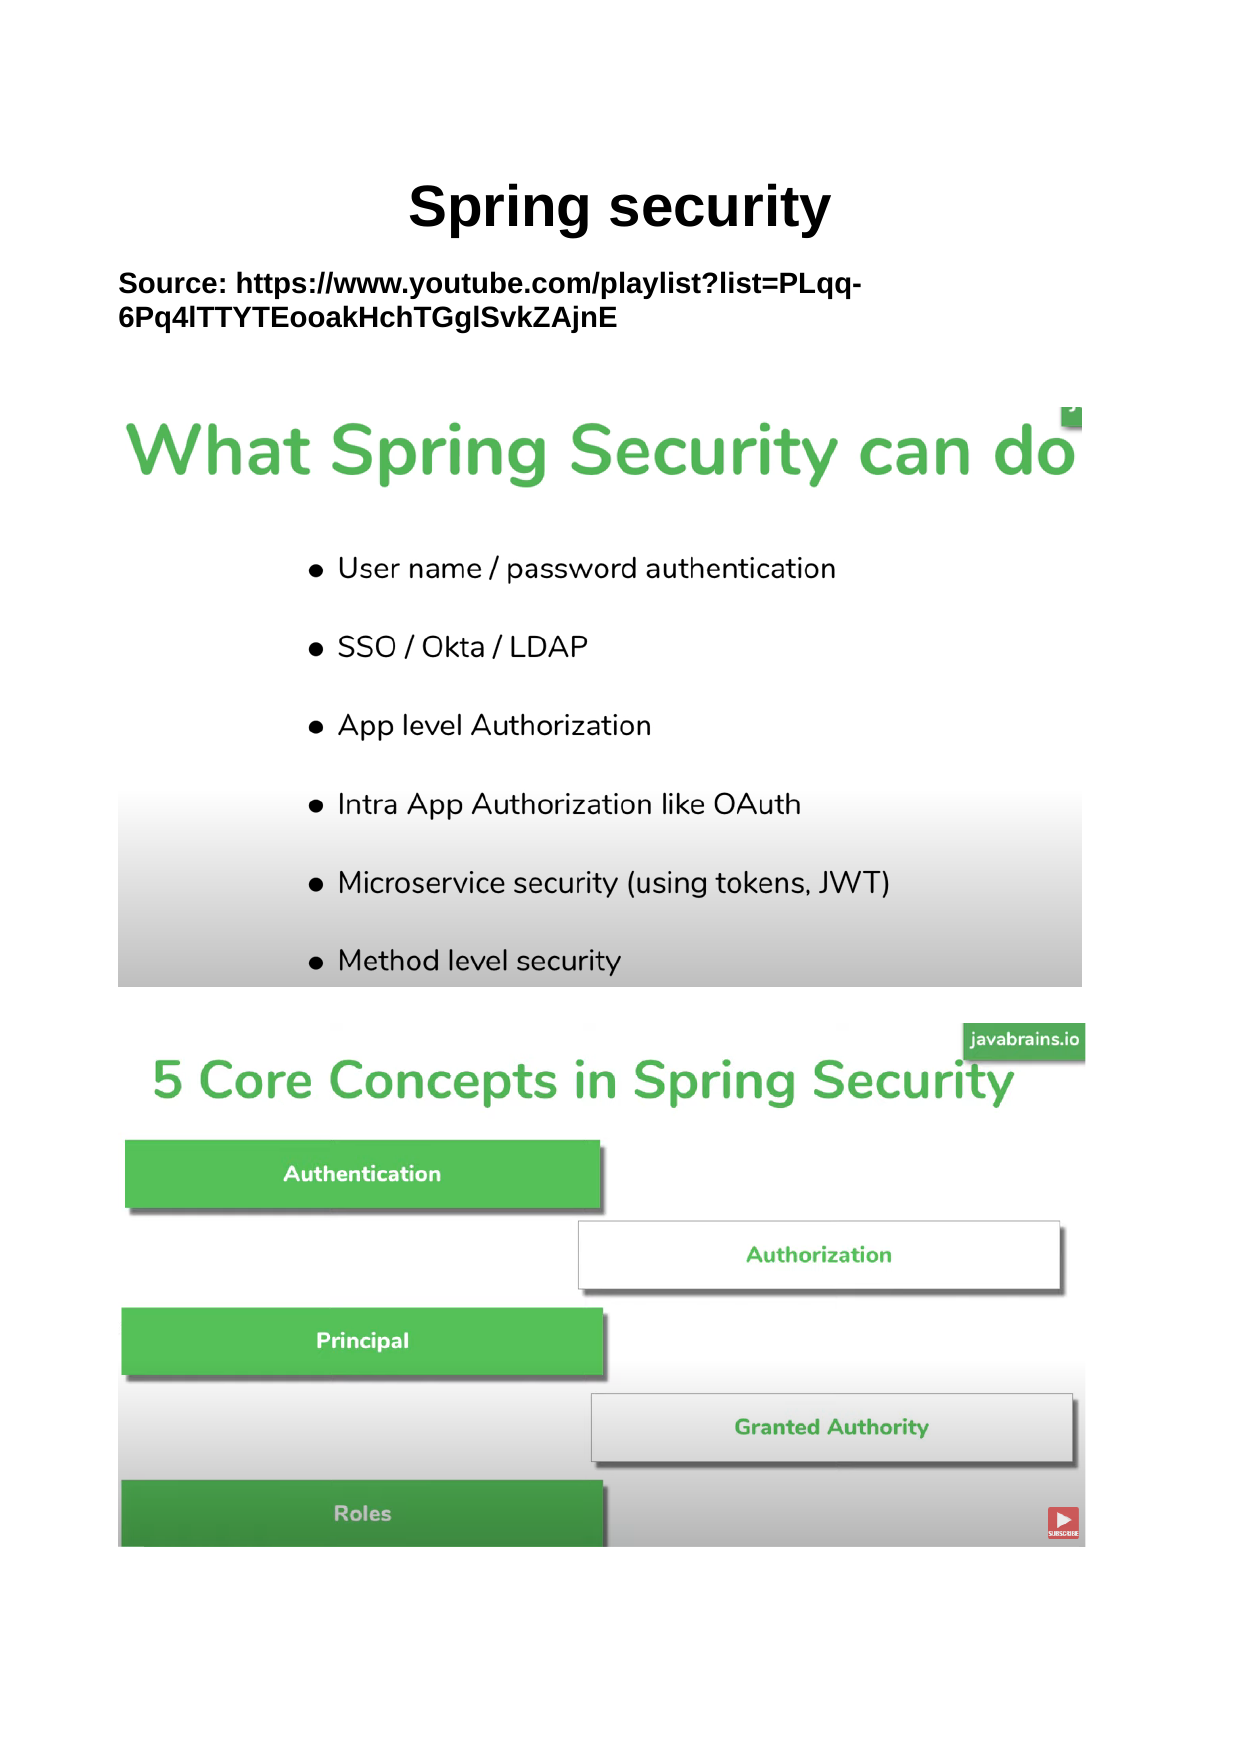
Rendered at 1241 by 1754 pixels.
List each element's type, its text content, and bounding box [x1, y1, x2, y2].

title Spring security [118, 172, 1122, 239]
picture [118, 1023, 1086, 1547]
subtitle Source: https://www.youtube.com/playlist?list=PLqq-6Pq4lTTYTEooakHchTGglSvkZAjnE [118, 266, 1122, 333]
picture [118, 407, 1082, 987]
